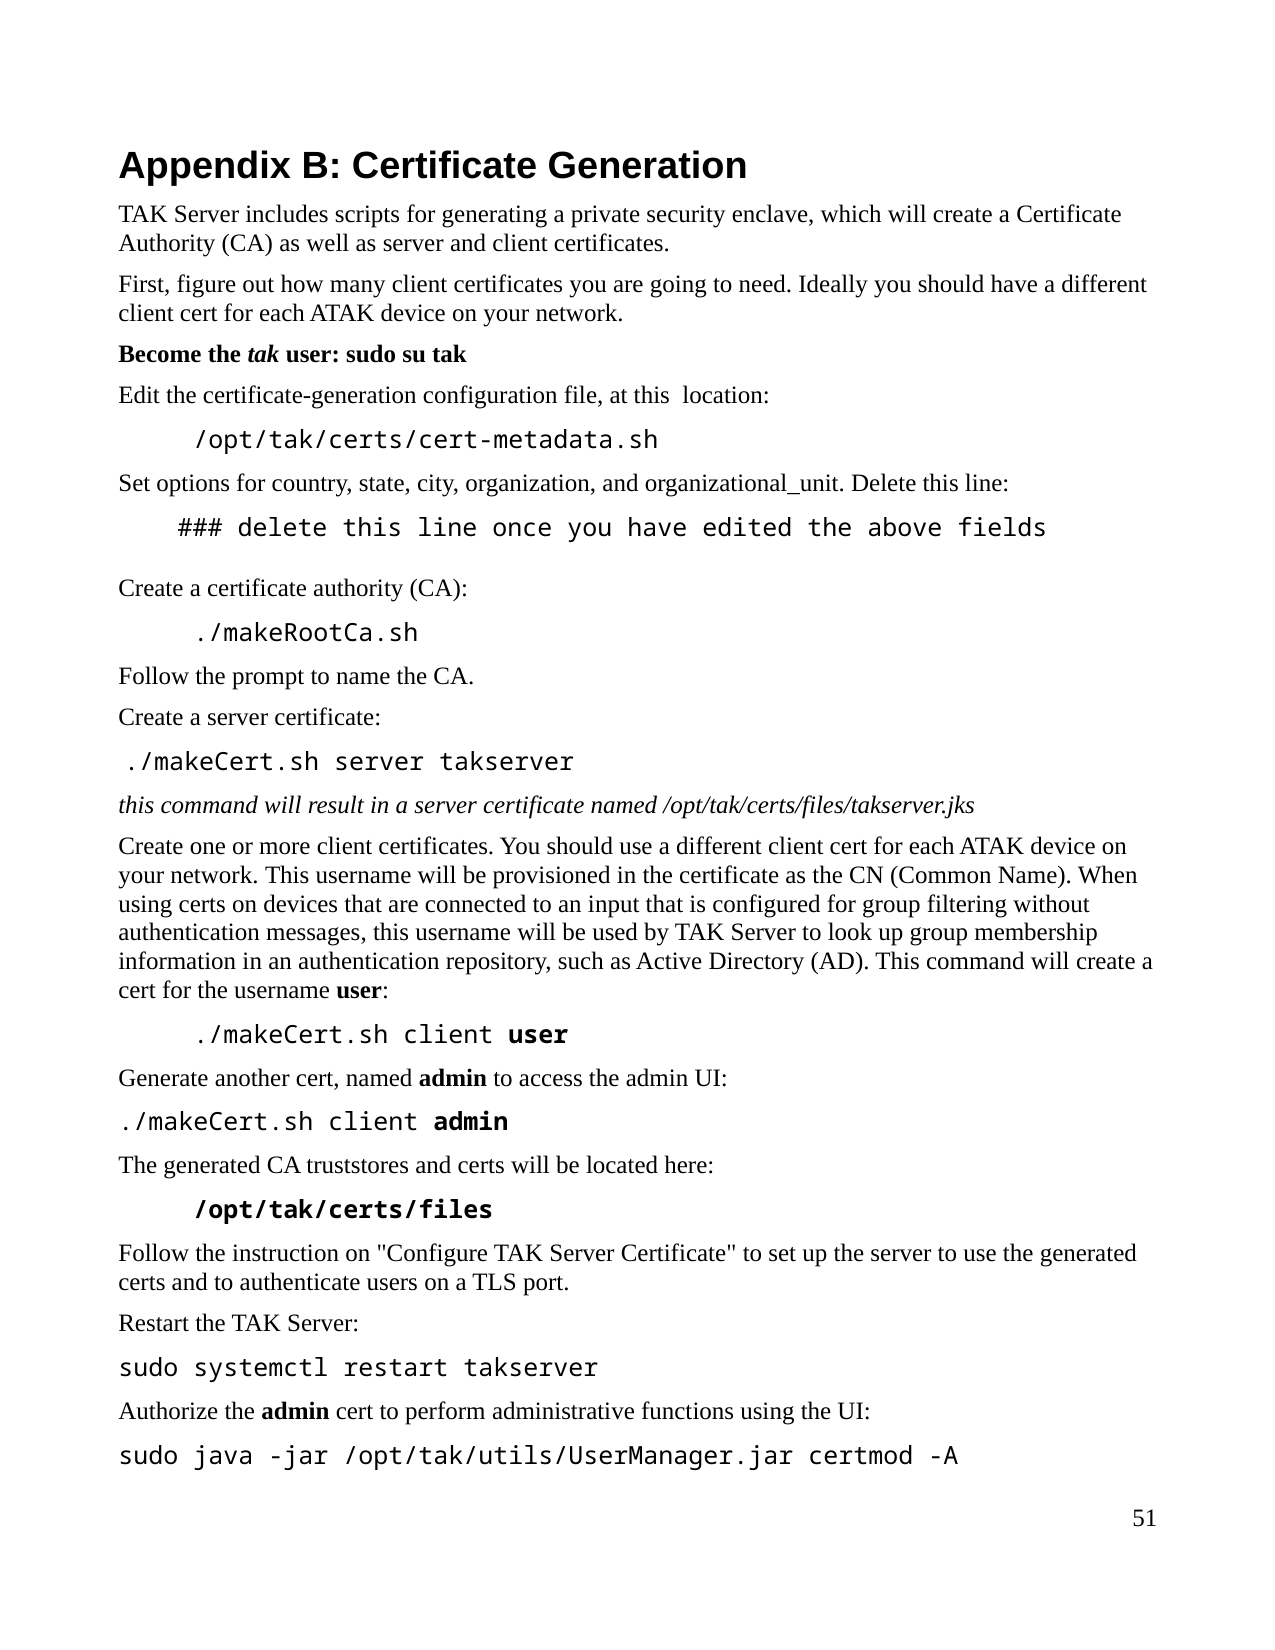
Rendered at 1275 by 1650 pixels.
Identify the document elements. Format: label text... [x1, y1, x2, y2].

text sudo systemctl restart takserver [118, 1350, 1157, 1384]
text The generated CA truststores and certs will be located here: [118, 1151, 1157, 1179]
text /opt/tak/certs/cert-metadata.sh [118, 422, 1157, 456]
text Generate another cert, named admin to access the admin UI: [118, 1063, 1157, 1092]
text Authorize the admin cert to perform administrative functions using the UI: [118, 1396, 1157, 1425]
text Create one or more client certificates. You should use a different client cert for each ATAK device on your network. This username will be provisioned in the certificate as the CN (Common Name). When using certs on devices that are connected to an input that is configured for group filtering without authentication messages, this username will be used by TAK Server to look up group membership information in an authentication repository, such as Active Directory (AD). This command will create a cert for the username user: [118, 831, 1157, 1004]
text Create a certificate authority (CA): [118, 573, 1157, 602]
text ./makeCert.sh server takserver [118, 743, 1157, 777]
text sudo java -jar /opt/tak/utils/UserManager.jar certmod -A [118, 1437, 1098, 1472]
text First, figure out how many client certificates you are going to need. Ideally you should have a different client cert for each ATAK device on your network. [118, 269, 1157, 327]
text Set options for country, state, city, organization, and organizational_unit. Delete this line: [118, 468, 1157, 497]
text this command will result in a server certificate named /opt/tak/certs/files/takserver.jks [118, 790, 1157, 819]
text TAK Server includes scripts for generating a private security enclave, which will create a Certificate Authority (CA) as well as server and client certificates. [118, 199, 1157, 257]
text Edit the certificate-generation configuration file, at this location: [118, 381, 1157, 409]
text ./makeCert.sh client admin [118, 1104, 1157, 1138]
text Follow the prompt to name the CA. [118, 661, 1157, 690]
text Follow the instruction on "Configure TAK Server Certificate" to set up the server to use the generated certs and to authenticate users on a TLS port. [118, 1238, 1157, 1296]
text /opt/tak/certs/files [118, 1192, 1157, 1226]
text ./makeCert.sh client user [118, 1016, 1157, 1050]
text Restart the TAK Server: [118, 1308, 1157, 1337]
text ### delete this line once you have edited the above fields [177, 509, 1098, 544]
text Become the tak user: sudo su tak [118, 339, 1157, 368]
text ./makeRootCa.sh [118, 614, 1157, 648]
text Create a server certificate: [118, 702, 1157, 731]
subtitle Appendix B: Certificate Generation [118, 143, 1157, 187]
